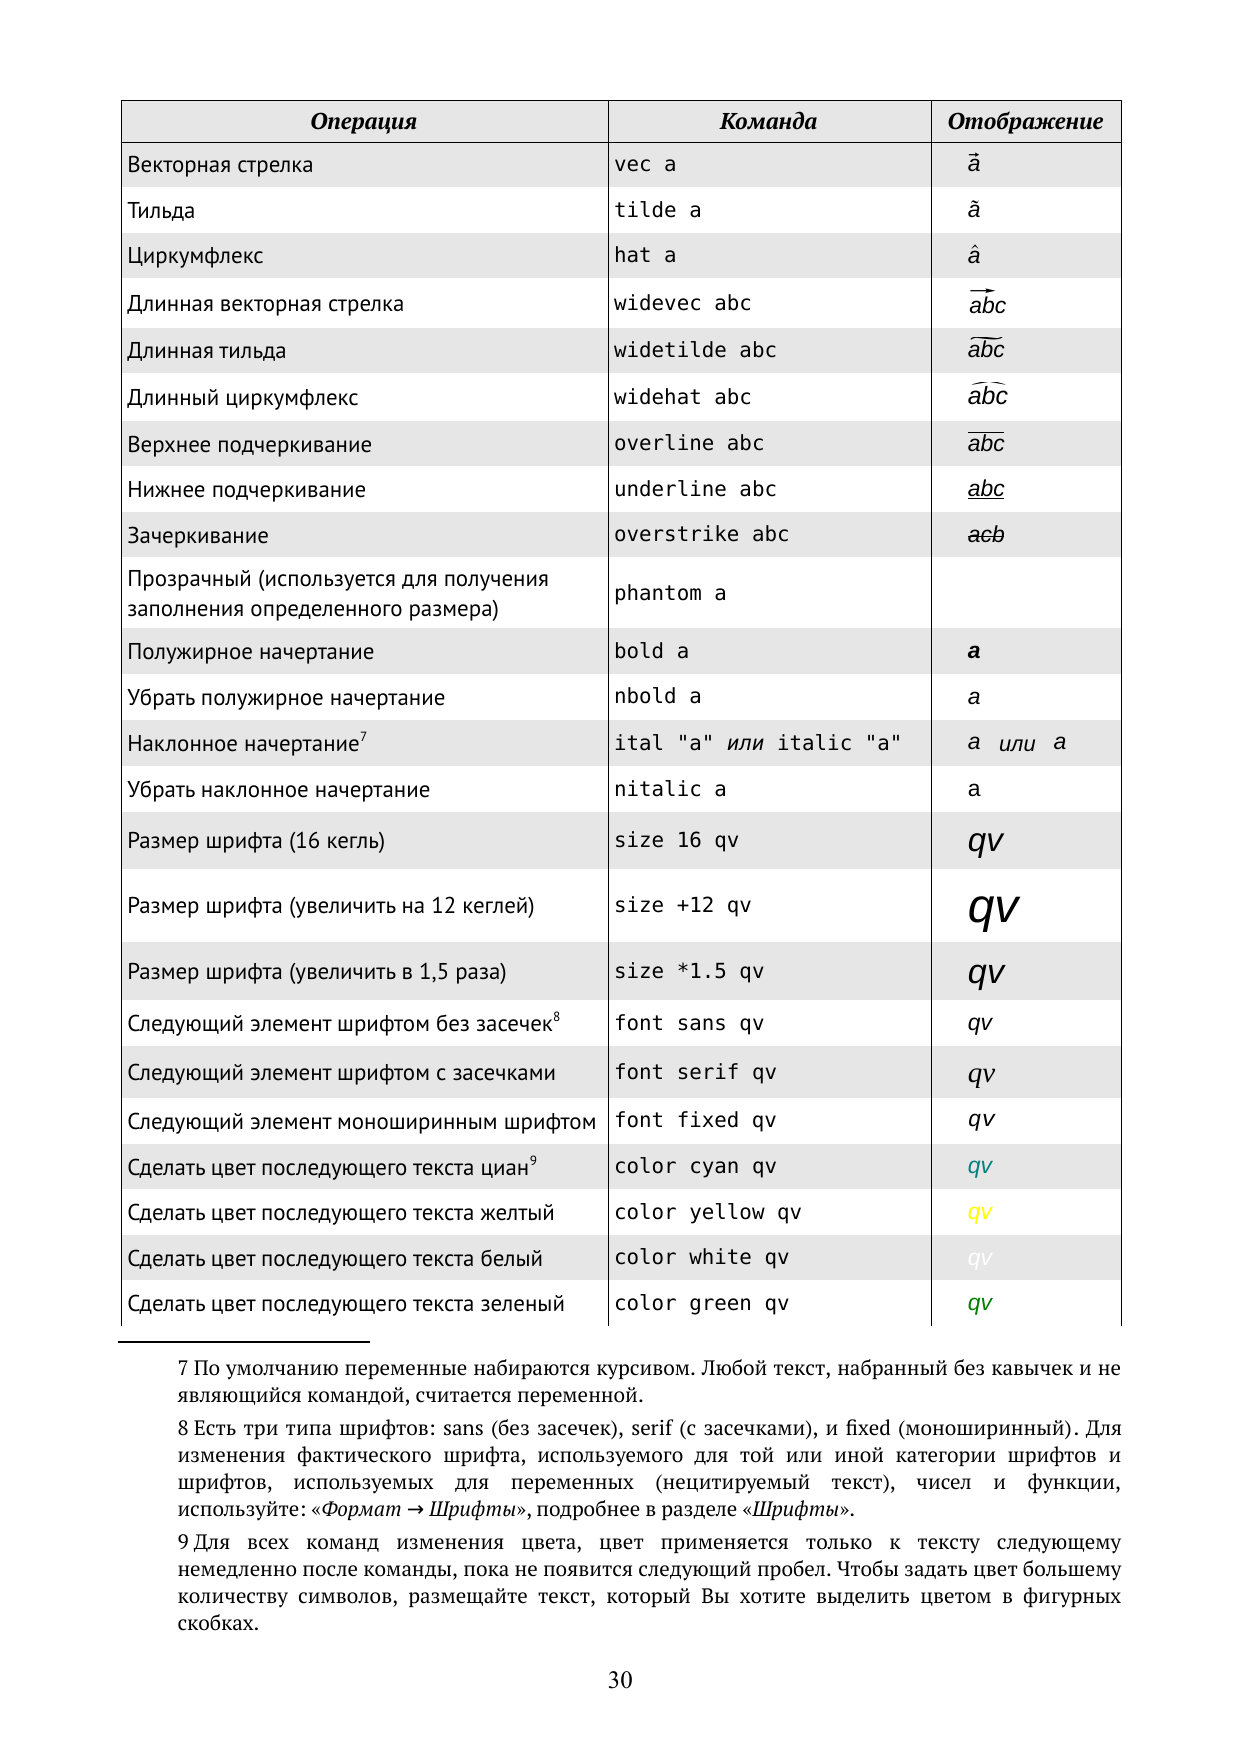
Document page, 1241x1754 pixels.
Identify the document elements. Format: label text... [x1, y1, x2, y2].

table_cell [932, 187, 1121, 233]
table_cell [932, 1000, 1121, 1046]
table_cell Длинная тильда [122, 328, 608, 373]
table_cell [932, 628, 1121, 674]
table_cell Циркумфлекс [122, 233, 608, 278]
table_cell hat a [609, 233, 931, 278]
table_cell Сделать цвет последующего текста циан [122, 1144, 608, 1189]
table_cell overstrike abc [609, 512, 931, 557]
table_cell Верхнее подчеркивание [122, 421, 608, 466]
table_cell Нижнее подчеркивание [122, 466, 608, 512]
table_cell [932, 373, 1121, 421]
table_cell [932, 278, 1121, 327]
table_cell nitalic a [609, 766, 931, 812]
table_cell Сделать цвет последующего текста зеленый [122, 1280, 608, 1326]
table_cell Полужирное начертание [122, 628, 608, 674]
table_cell Сделать цвет последующего текста желтый [122, 1189, 608, 1235]
table_cell [932, 766, 1121, 812]
table_cell [932, 1098, 1121, 1144]
table_cell Векторная стрелка [122, 143, 608, 187]
table_cell size *1.5 qv [609, 942, 931, 1000]
table_cell Размер шрифта (увеличить на 12 кеглей) [122, 869, 608, 942]
table_cell или [932, 720, 1121, 766]
table_cell ital "a" или italic "a" [609, 720, 931, 766]
table_header Команда [609, 101, 931, 142]
table_cell [932, 812, 1121, 869]
table_cell nbold a [609, 674, 931, 719]
table_cell Длинный циркумфлекс [122, 373, 608, 421]
table_header Операция [122, 101, 608, 142]
table_cell font fixed qv [609, 1098, 931, 1144]
table_cell Убрать наклонное начертание [122, 766, 608, 812]
table_cell color white qv [609, 1235, 931, 1280]
table_cell [932, 328, 1121, 373]
table_cell bold a [609, 628, 931, 674]
table_cell font serif qv [609, 1046, 931, 1098]
table_cell Сделать цвет последующего текста белый [122, 1235, 608, 1280]
table_cell Размер шрифта (16 кегль) [122, 812, 608, 869]
table_cell widehat abc [609, 373, 931, 421]
table_cell size 16 qv [609, 812, 931, 869]
table_cell color green qv [609, 1280, 931, 1326]
table_cell color yellow qv [609, 1189, 931, 1235]
table_cell color cyan qv [609, 1144, 931, 1189]
table_cell [932, 421, 1121, 466]
table_cell Следующий элемент шрифтом с засечками [122, 1046, 608, 1098]
table_cell tilde a [609, 187, 931, 233]
table_cell Зачеркивание [122, 512, 608, 557]
table_cell widevec abc [609, 278, 931, 327]
table_cell Наклонное начертание [122, 720, 608, 766]
table_cell [932, 942, 1121, 1000]
table_cell overline abc [609, 421, 931, 466]
table_cell size +12 qv [609, 869, 931, 942]
table_cell underline abc [609, 466, 931, 512]
table_cell Следующий элемент шрифтом без засечек [122, 1000, 608, 1046]
table_cell phantom a [609, 557, 931, 628]
table_cell [932, 674, 1121, 719]
table_cell Тильда [122, 187, 608, 233]
table_cell [932, 233, 1121, 278]
table_cell [932, 1189, 1121, 1235]
table_cell [932, 1046, 1121, 1098]
table_cell [932, 869, 1121, 942]
table_cell Убрать полужирное начертание [122, 674, 608, 719]
table_cell [932, 143, 1121, 187]
table_cell widetilde abc [609, 328, 931, 373]
table_header Отображение [932, 101, 1121, 142]
table_cell Прозрачный (используется для получения заполнения определенного размера) [122, 557, 608, 628]
table_cell Длинная векторная стрелка [122, 278, 608, 327]
table_cell font sans qv [609, 1000, 931, 1046]
table_cell Размер шрифта (увеличить в 1,5 раза) [122, 942, 608, 1000]
table_cell [932, 557, 1121, 628]
table_cell vec a [609, 143, 931, 187]
table_cell [932, 512, 1121, 557]
table_cell Следующий элемент моноширинным шрифтом [122, 1098, 608, 1144]
table_cell [932, 1144, 1121, 1189]
table_cell [932, 466, 1121, 512]
table_cell [932, 1280, 1121, 1326]
table_cell [932, 1235, 1121, 1280]
